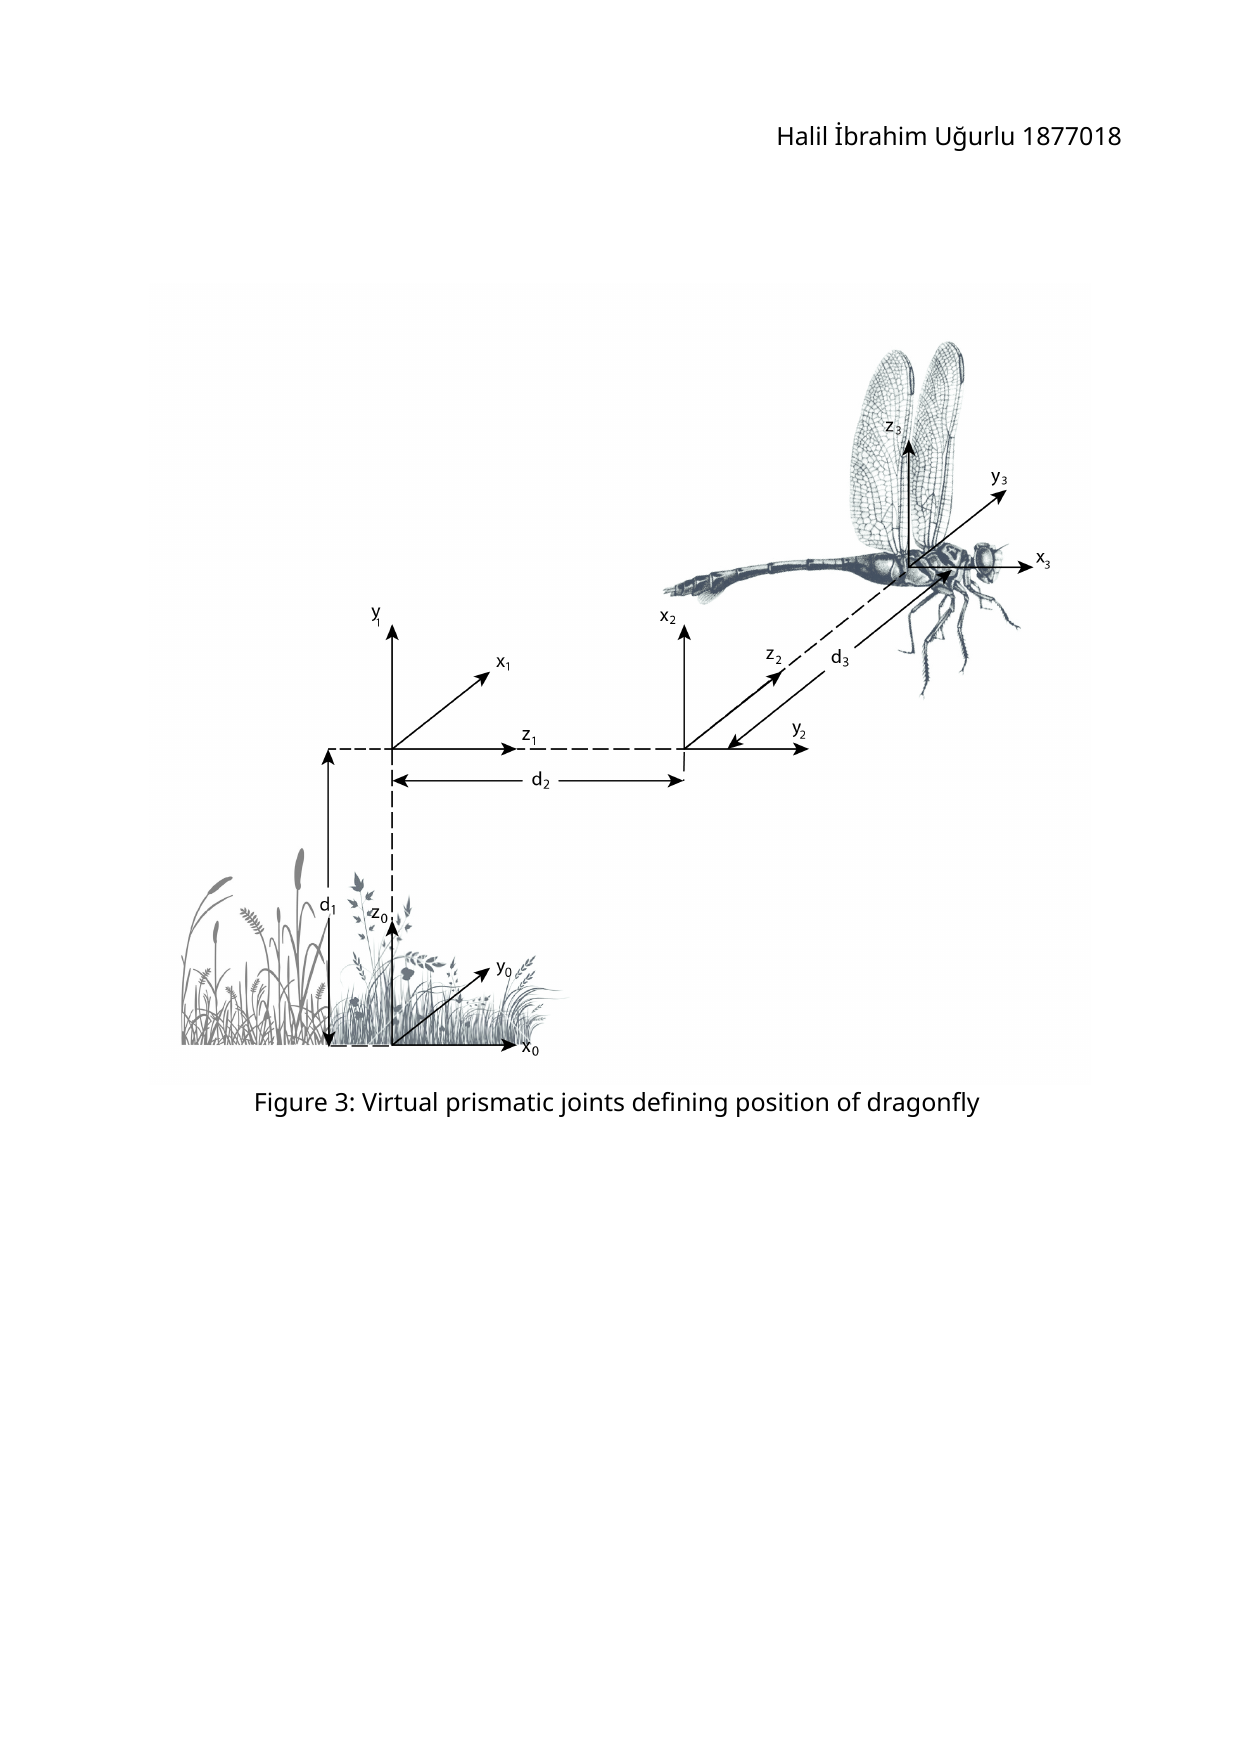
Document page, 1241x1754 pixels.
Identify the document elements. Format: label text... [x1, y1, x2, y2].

text Figure 3: Virtual prismatic joints defining position of dragonfly [118, 284, 1122, 1119]
picture [149, 283, 1091, 1085]
